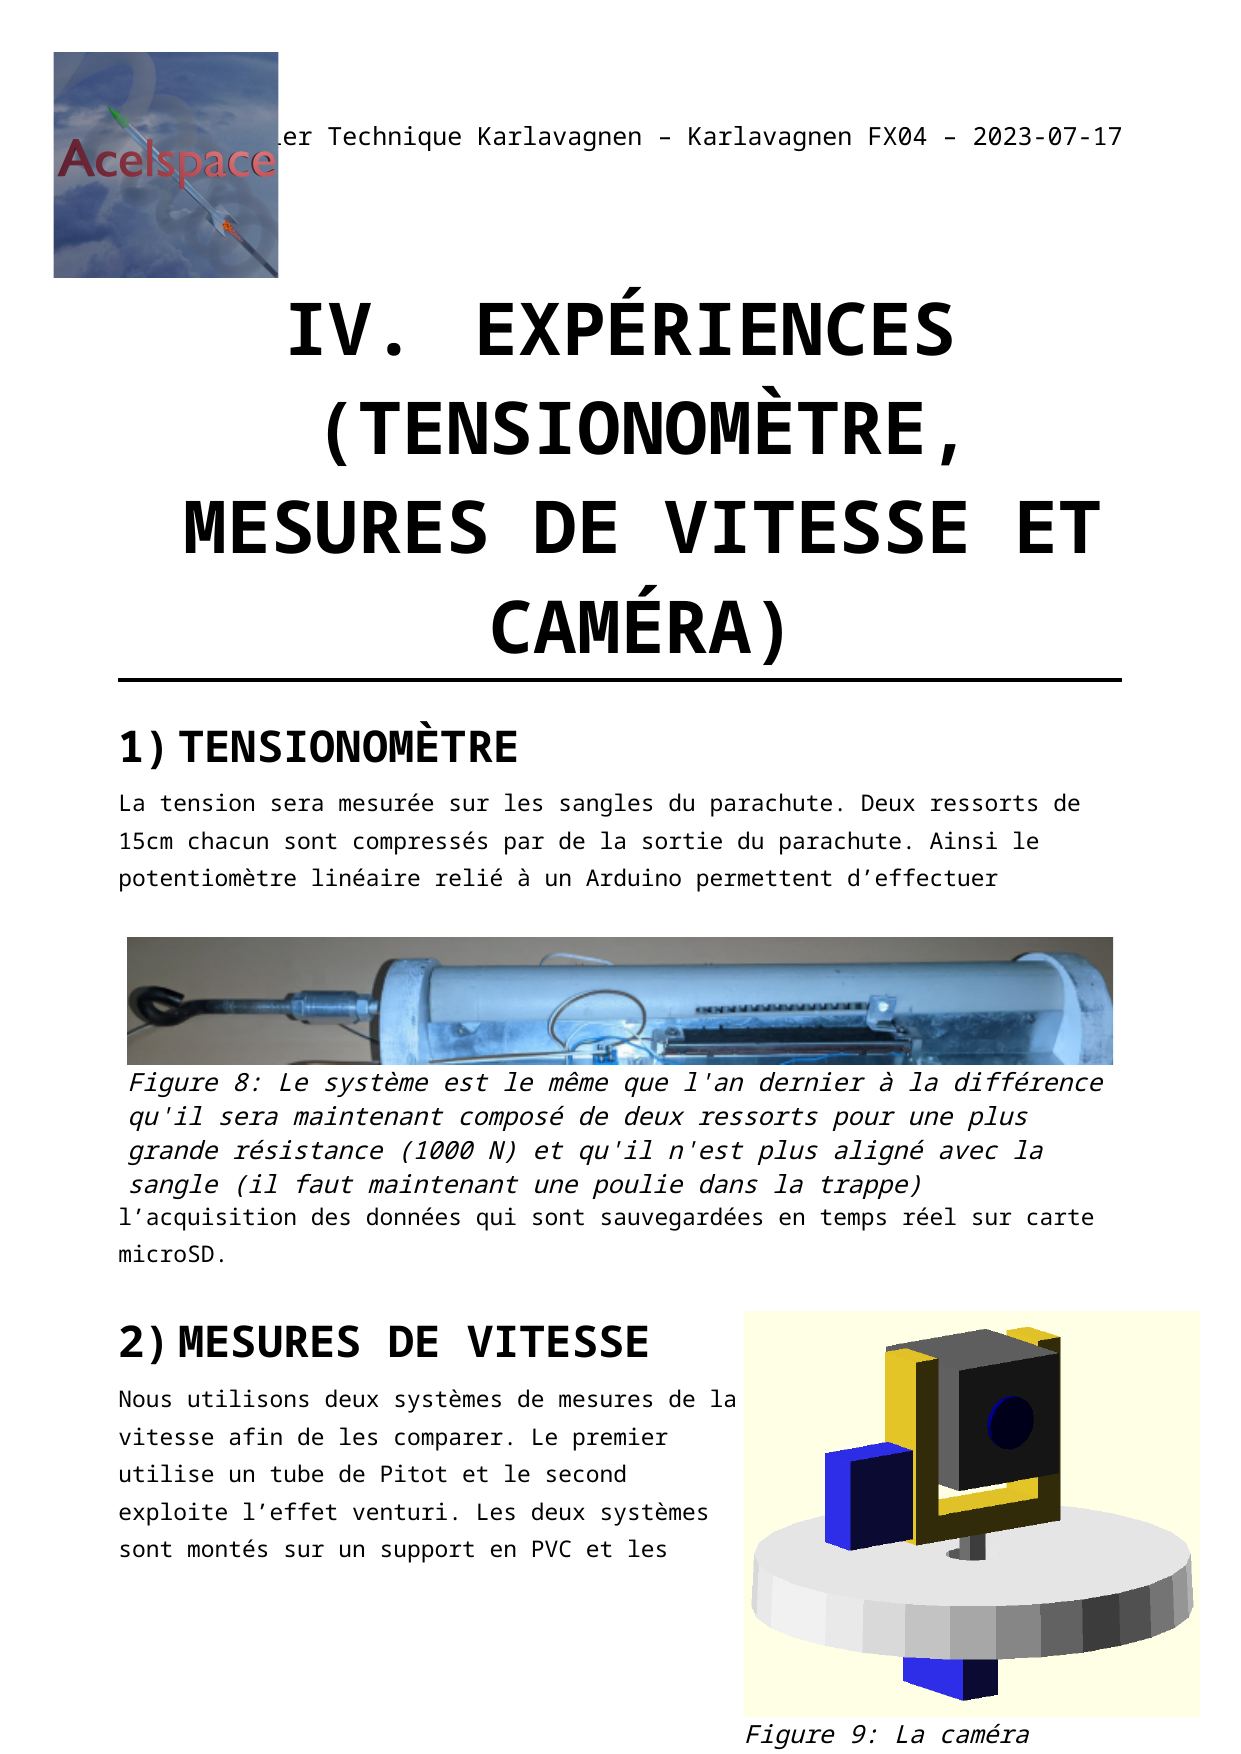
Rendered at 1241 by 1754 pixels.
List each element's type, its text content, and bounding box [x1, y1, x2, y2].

text La tension sera mesurée sur les sangles du parachute. Deux ressorts de 15cm chacun sont compressés par de la sortie du parachute. Ainsi le potentiomètre linéaire relié à un Arduino permettent d’effectuer l’acquisition des données qui sont sauvegardées en temps réel sur carte microSD. [118, 787, 1122, 1269]
subtitle Tensionomètre [118, 715, 1122, 775]
text Figure 9: La caméra [743, 1717, 1199, 1751]
subtitle Mesures de vitesse [118, 1311, 743, 1370]
text Nous utilisons deux systèmes de mesures de la vitesse afin de les comparer. Le premier utilise un tube de Pitot et le second exploite l’effet venturi. Les deux systèmes sont montés sur un support en PVC et les [118, 1383, 743, 1564]
subtitle Expériences (Tensionomètre, mesures de vitesse et caméra) [118, 207, 1122, 678]
picture [743, 1311, 1200, 1717]
text Figure 8: Le système est le même que l'an dernier à la différence qu'il sera maintenant composé de deux ressorts pour une plus grande résistance (1000 N) et qu'il n'est plus aligné avec la sangle (il faut maintenant une poulie dans la trappe) [127, 1065, 1113, 1200]
picture [127, 937, 1114, 1065]
picture [53, 52, 279, 278]
